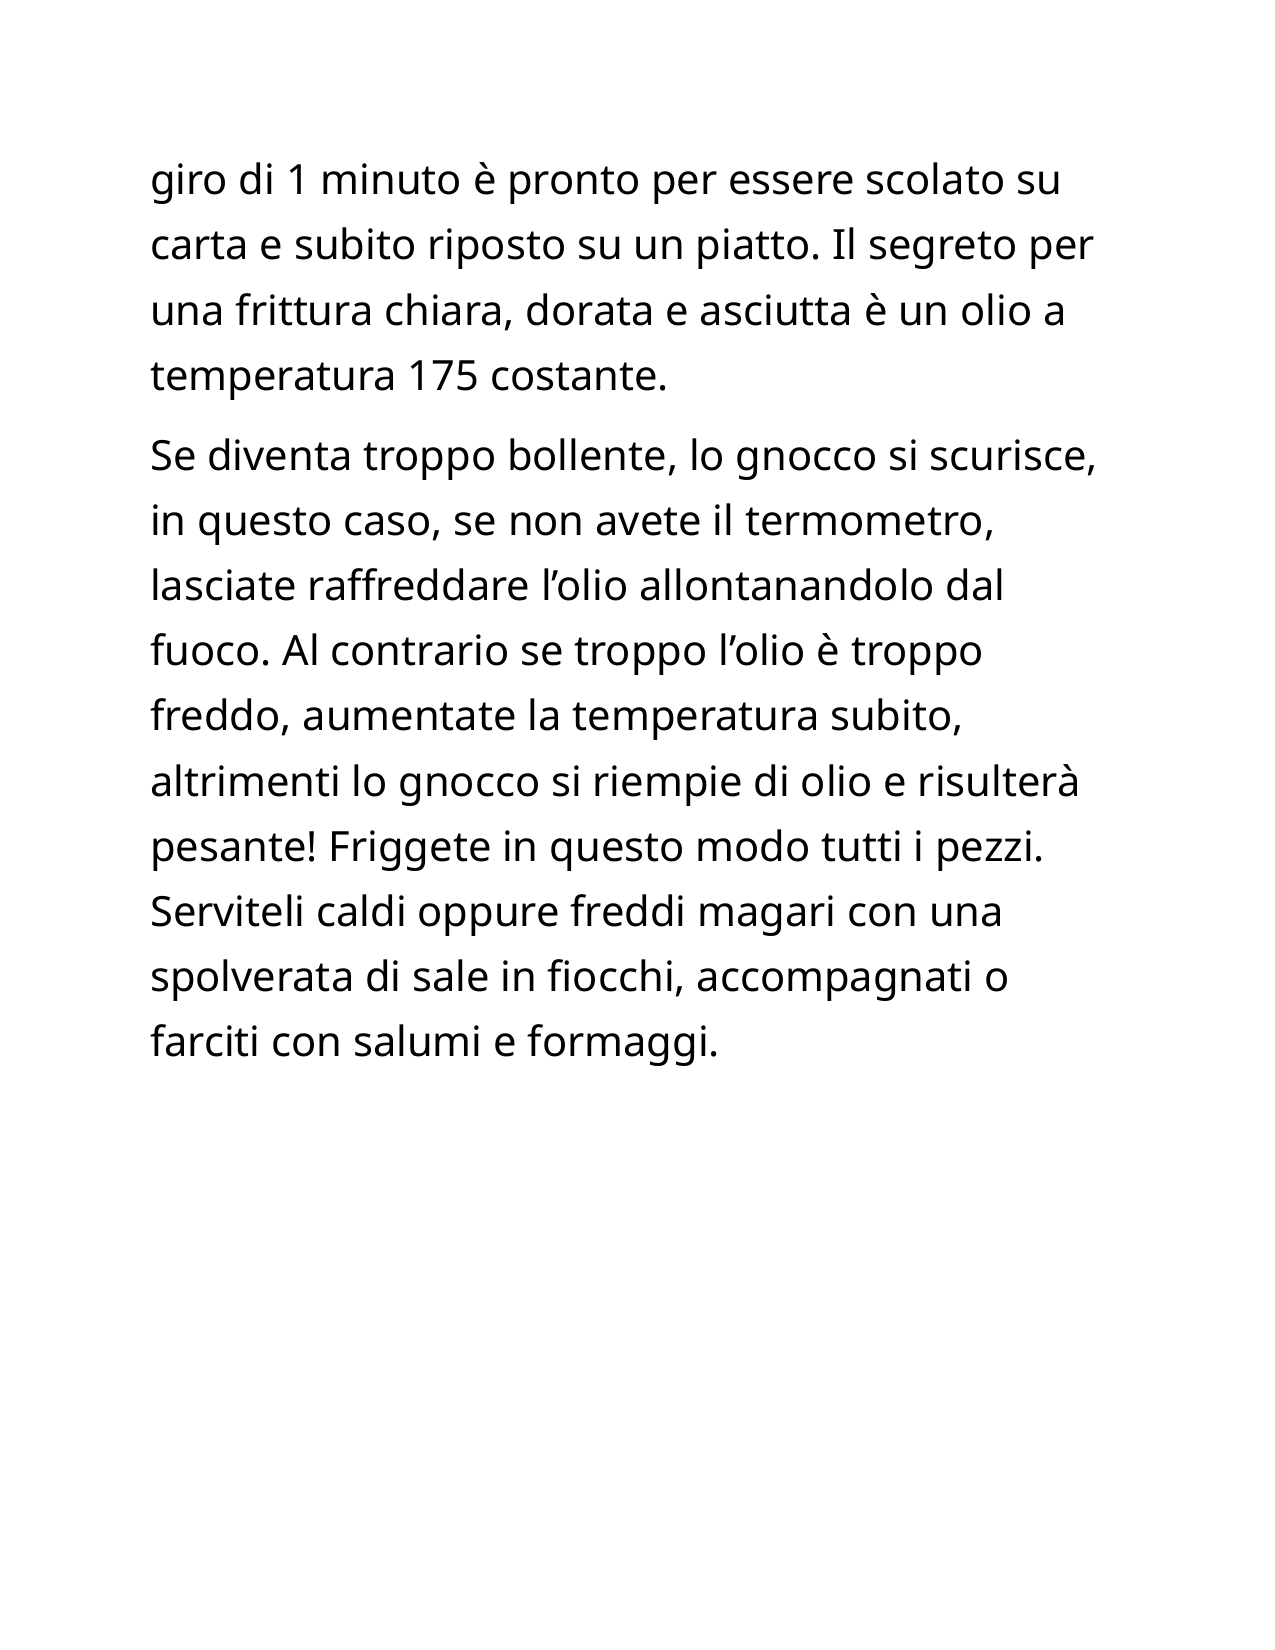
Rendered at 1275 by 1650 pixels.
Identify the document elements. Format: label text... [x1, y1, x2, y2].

text Se diventa troppo bollente, lo gnocco si scurisce, in questo caso, se non avete il termometro, lasciate raffreddare l’olio allontanandolo dal fuoco. Al contrario se troppo l’olio è troppo freddo, aumentate la temperatura subito, altrimenti lo gnocco si riempie di olio e risulterà pesante! Friggete in questo modo tutti i pezzi. Serviteli caldi oppure freddi magari con una spolverata di sale in fiocchi, accompagnati o farciti con salumi e formaggi. [150, 425, 1125, 1069]
text giro di 1 minuto è pronto per essere scolato su carta e subito riposto su un piatto. Il segreto per una frittura chiara, dorata e asciutta è un olio a temperatura 175 costante. [150, 150, 1125, 402]
